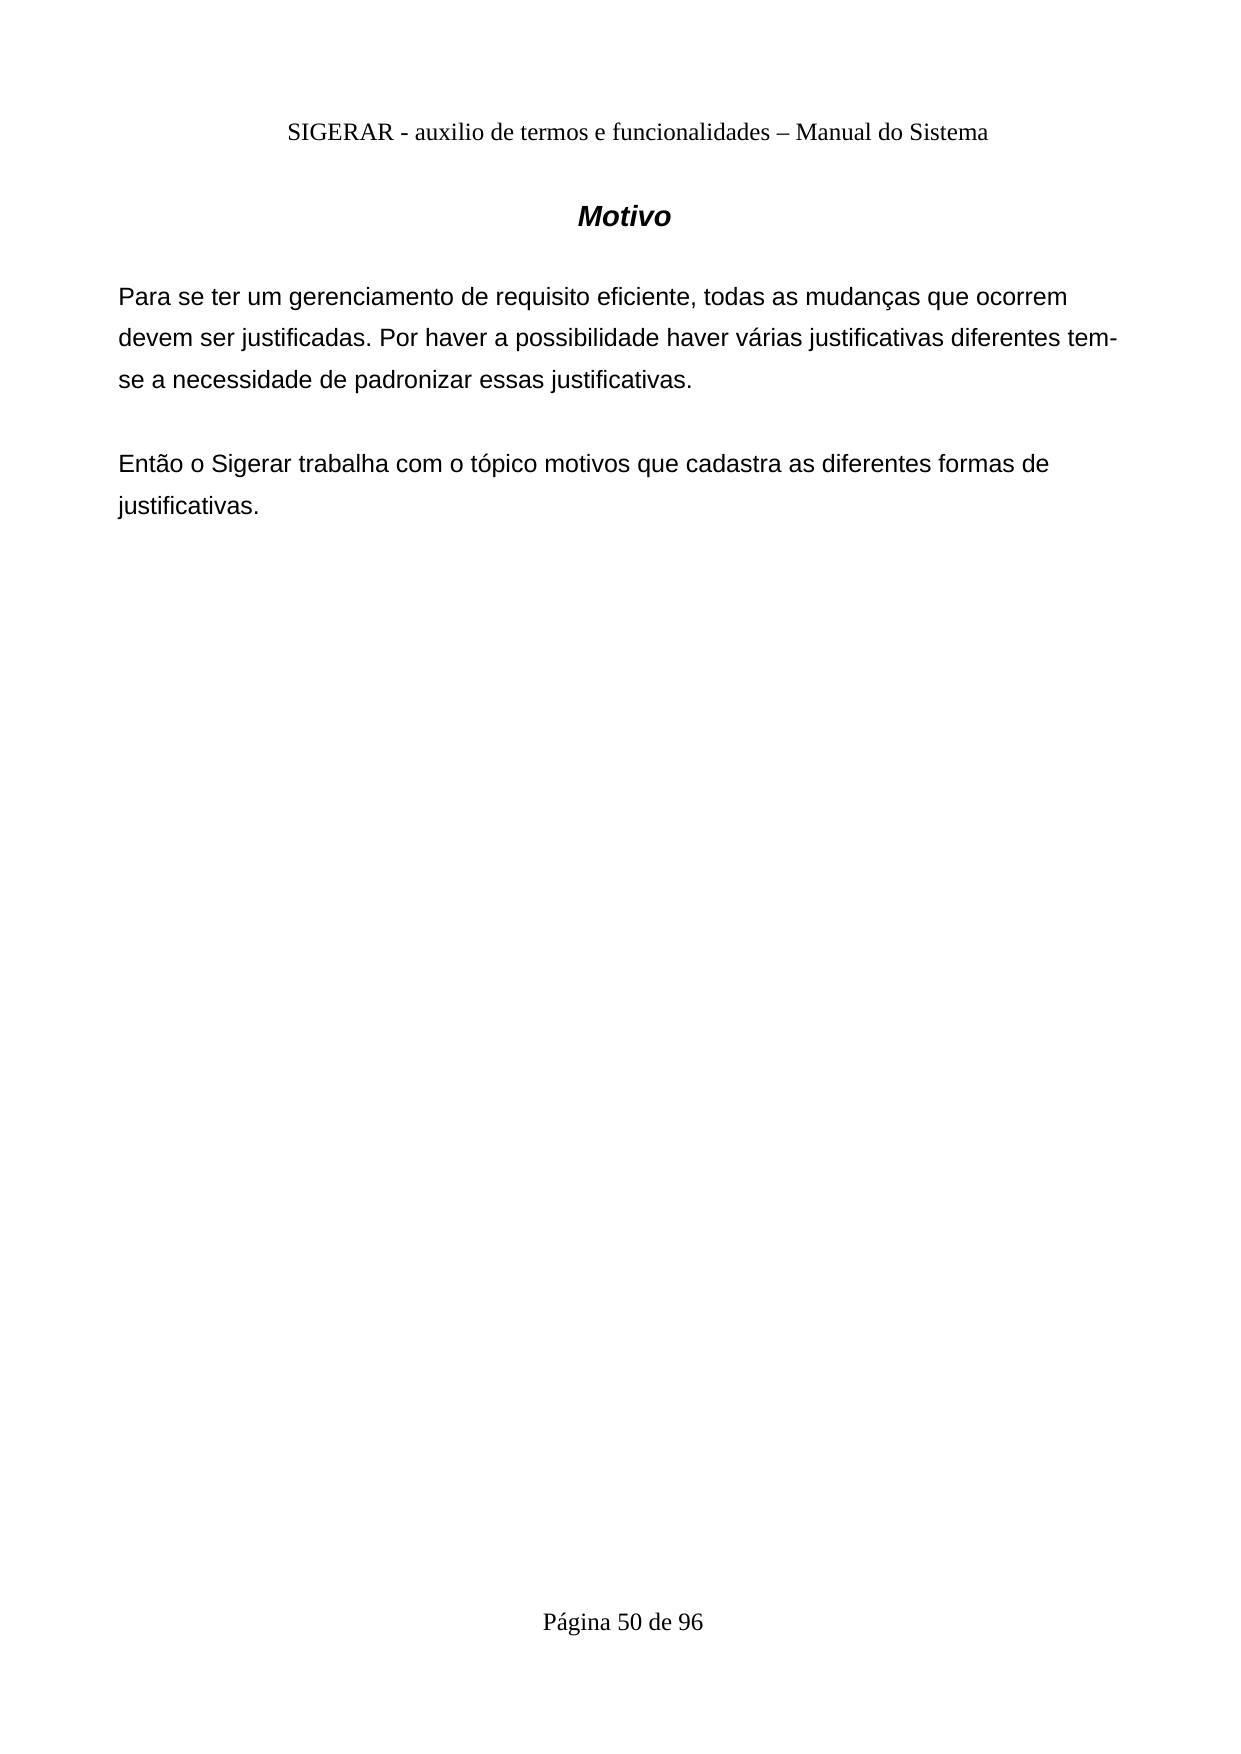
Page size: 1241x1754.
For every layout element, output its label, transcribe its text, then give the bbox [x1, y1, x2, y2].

text Para se ter um gerenciamento de requisito eficiente, todas as mudanças que ocorrem devem ser justificadas. Por haver a possibilidade haver várias justificativas diferentes tem-se a necessidade de padronizar essas justificativas. [118, 282, 1134, 394]
subtitle Motivo [118, 200, 1134, 233]
text Então o Sigerar trabalha com o tópico motivos que cadastra as diferentes formas de justificativas. [118, 450, 1134, 519]
